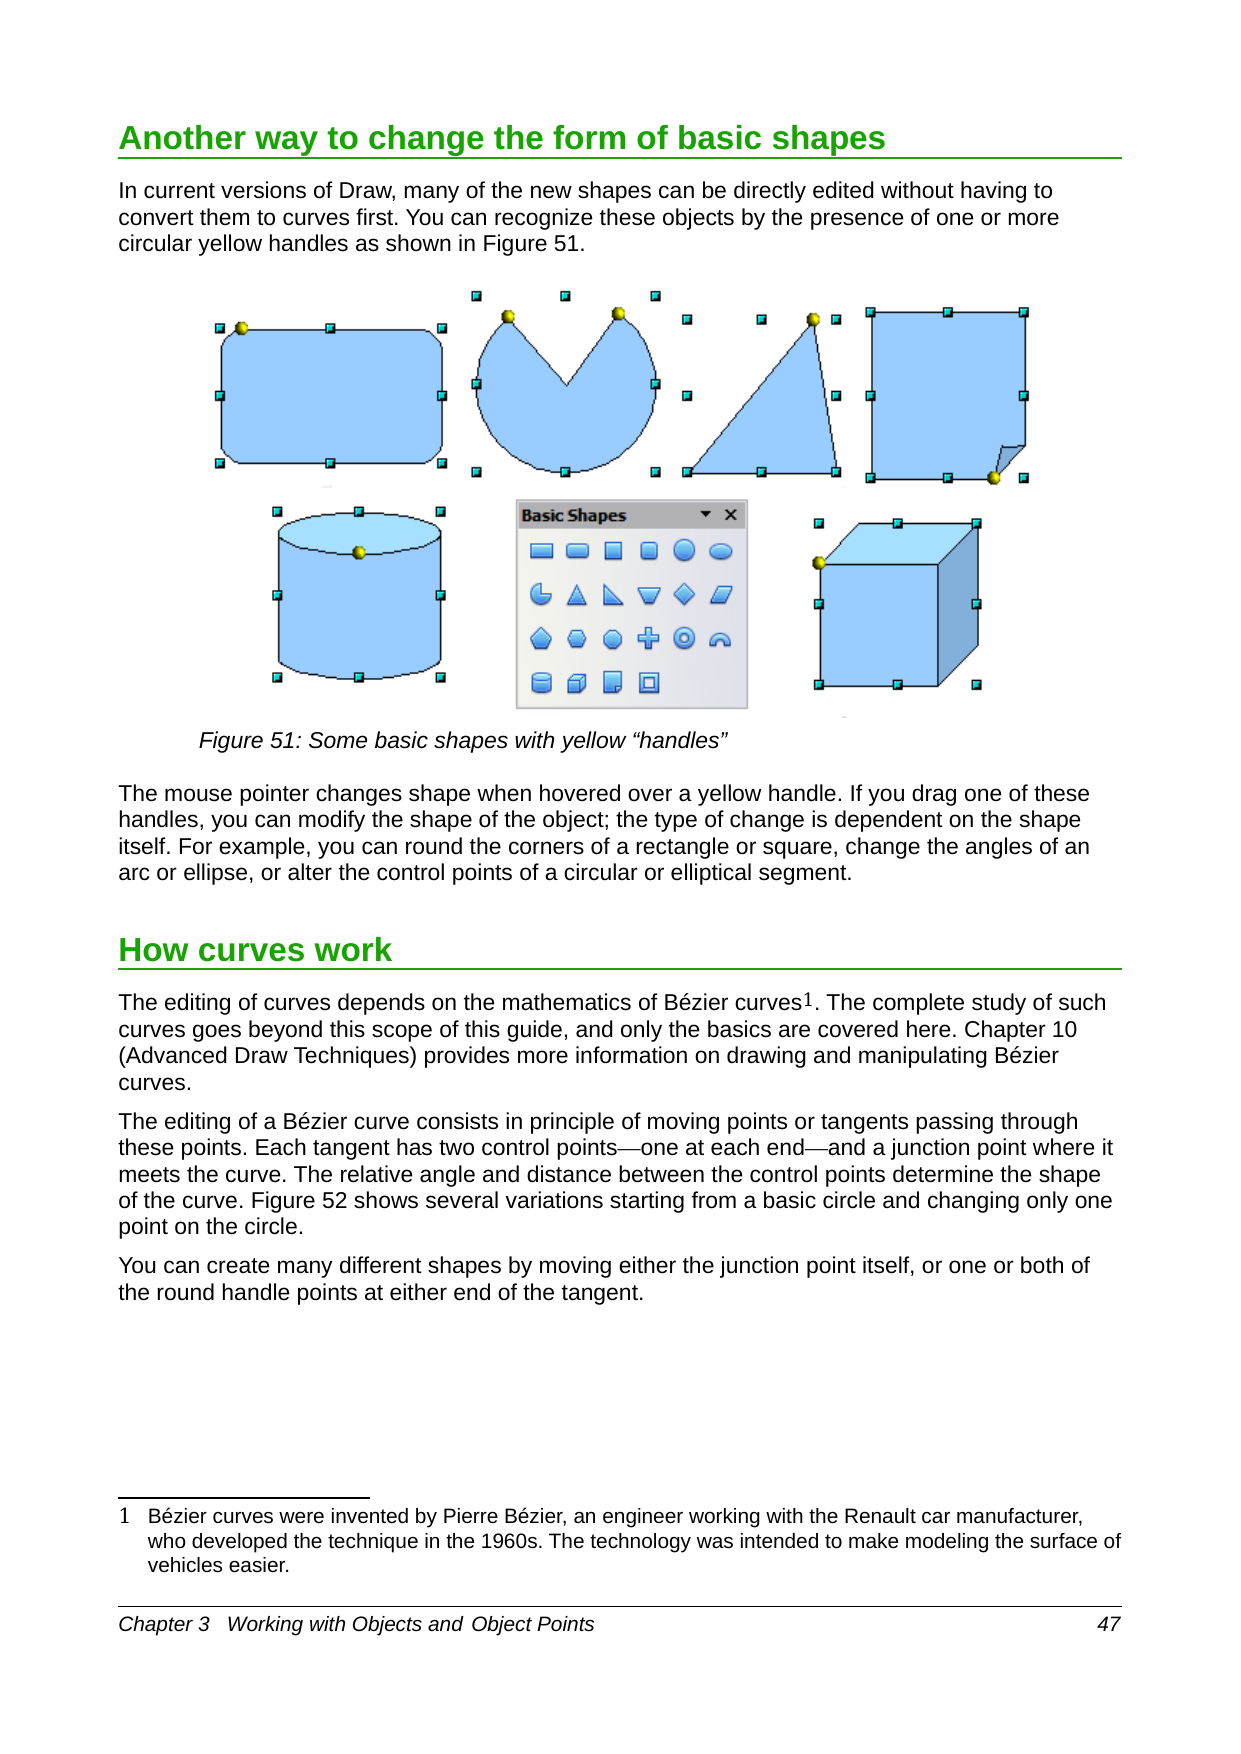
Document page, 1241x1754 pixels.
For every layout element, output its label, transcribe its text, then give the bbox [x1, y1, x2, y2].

text In current versions of Draw, many of the new shapes can be directly edited without having to convert them to curves first. You can recognize these objects by the presence of one or more circular yellow handles as shown in Figure 51. [118, 177, 1122, 257]
subtitle Another way to change the form of basic shapes [118, 118, 1122, 157]
text Bézier curves were invented by Pierre Bézier, an engineer working with the Renault car manufacturer, who developed the technique in the 1960s. The technology was intended to make modeling the surface of vehicles easier. [118, 1504, 1122, 1576]
picture [198, 281, 1042, 721]
text The editing of a Bézier curve consists in principle of moving points or tangents passing through these points. Each tangent has two control points—one at each end—and a junction point where it meets the curve. The relative angle and distance between the control points determine the shape of the curve. Figure 52 shows several variations starting from a basic circle and changing only one point on the circle. [118, 1108, 1122, 1239]
text The mouse pointer changes shape when hovered over a yellow handle. If you drag one of these handles, you can modify the shape of the object; the type of change is dependent on the shape itself. For example, you can round the corners of a rectangle or square, change the angles of an arc or ellipse, or alter the control points of a circular or elliptical segment. [118, 780, 1122, 886]
text The editing of curves depends on the mathematics of Bézier curves. The complete study of such curves goes beyond this scope of this guide, and only the basics are covered here. Chapter 10 (Advanced Draw Techniques) provides more information on drawing and manipulating Bézier curves. [118, 989, 1122, 1095]
text You can create many different shapes by moving either the junction point itself, or one or both of the round handle points at either end of the tangent. [118, 1252, 1122, 1305]
text Figure 51: Some basic shapes with yellow “handles” [198, 727, 1042, 753]
subtitle How curves work [118, 930, 1122, 968]
